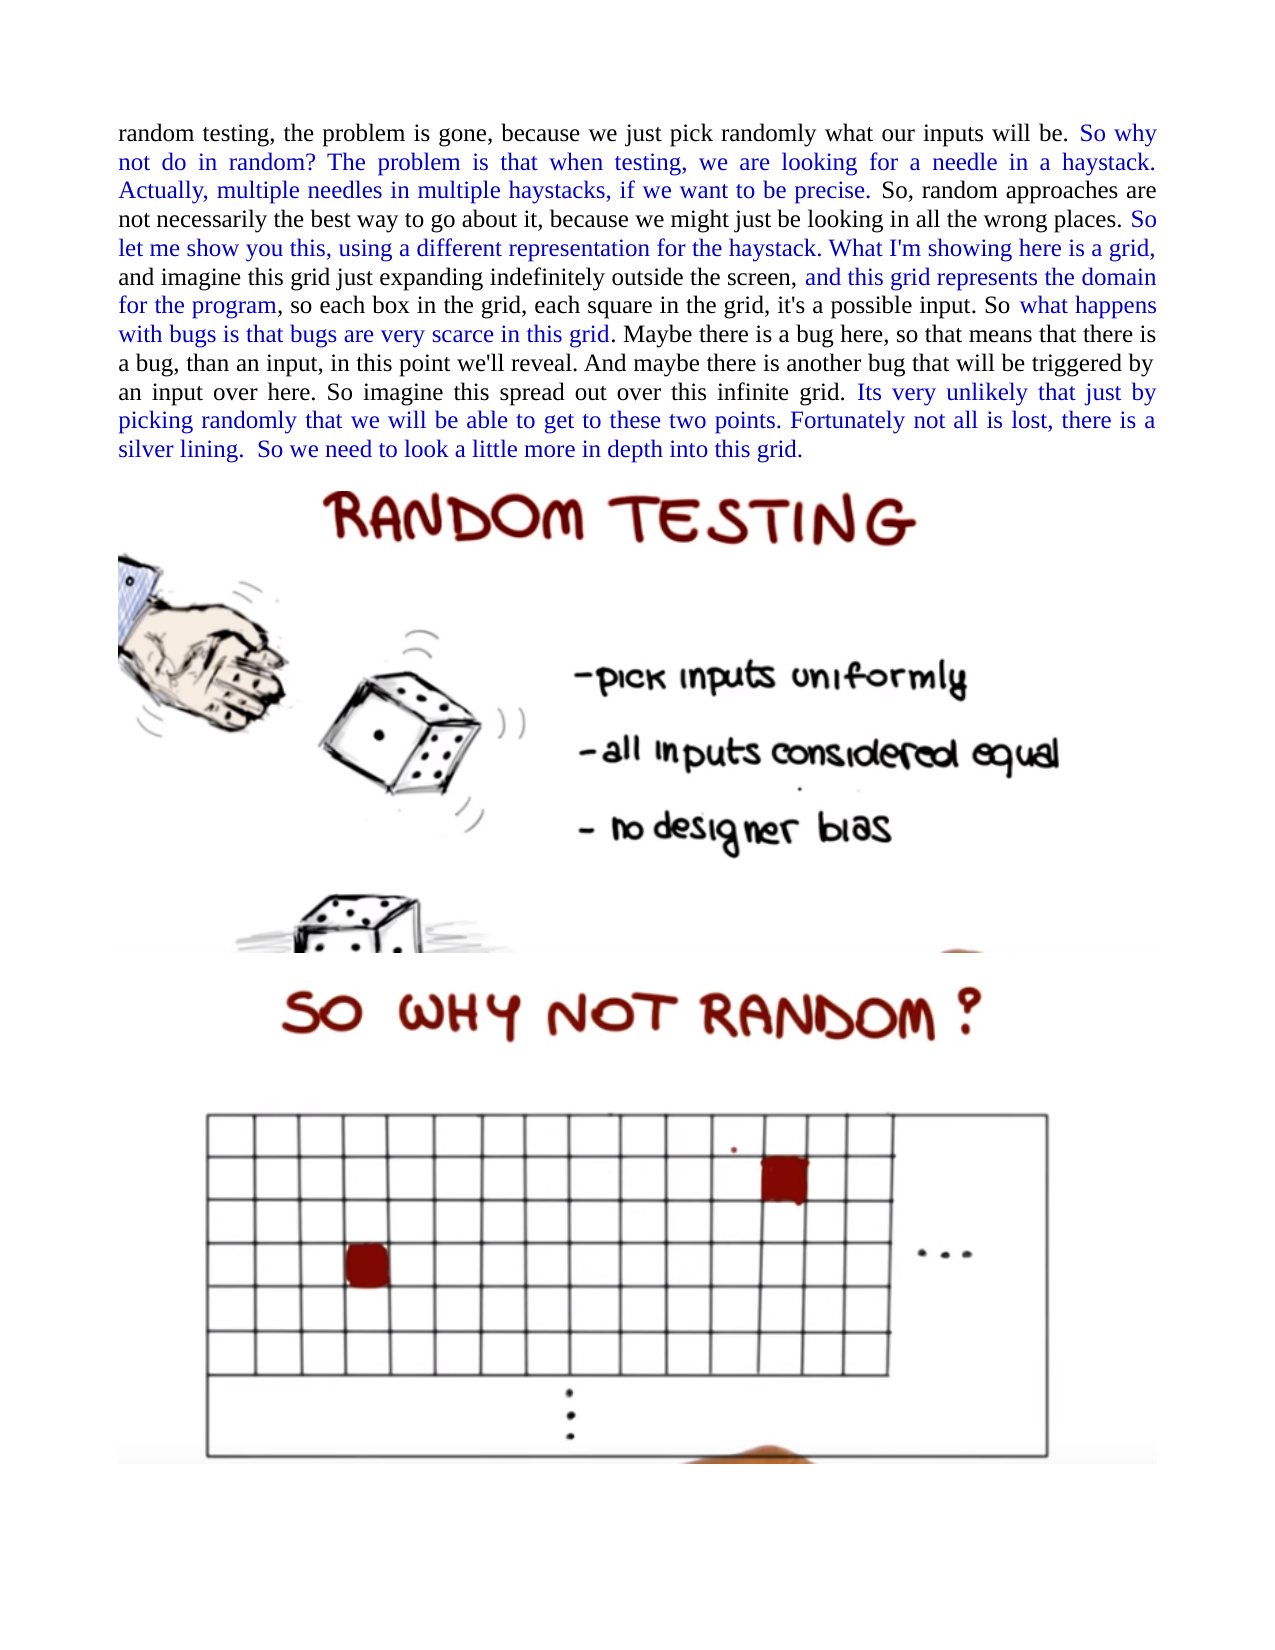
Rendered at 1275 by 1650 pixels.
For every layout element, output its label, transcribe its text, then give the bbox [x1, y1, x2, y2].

picture [118, 491, 1157, 953]
text random testing, the problem is gone, because we just pick randomly what our inputs will be. So why not do in random? The problem is that when testing, we are looking for a needle in a haystack. Actually, multiple needles in multiple haystacks, if we want to be precise. So, random approaches are not necessarily the best way to go about it, because we might just be looking in all the wrong places. So let me show you this, using a different representation for the haystack. What I'm showing here is a grid, and imagine this grid just expanding indefinitely outside the screen, and this grid represents the domain for the program, so each box in the grid, each square in the grid, it's a possible input. So what happens with bugs is that bugs are very scarce in this grid. Maybe there is a bug here, so that means that there is a bug, than an input, in this point we'll reveal. And maybe there is another bug that will be triggered by an input over here. So imagine this spread out over this infinite grid. Its very unlikely that just by picking randomly that we will be able to get to these two points. Fortunately not all is lost, there is a silver lining. So we need to look a little more in depth into this grid. [118, 118, 1157, 463]
picture [118, 981, 1157, 1464]
